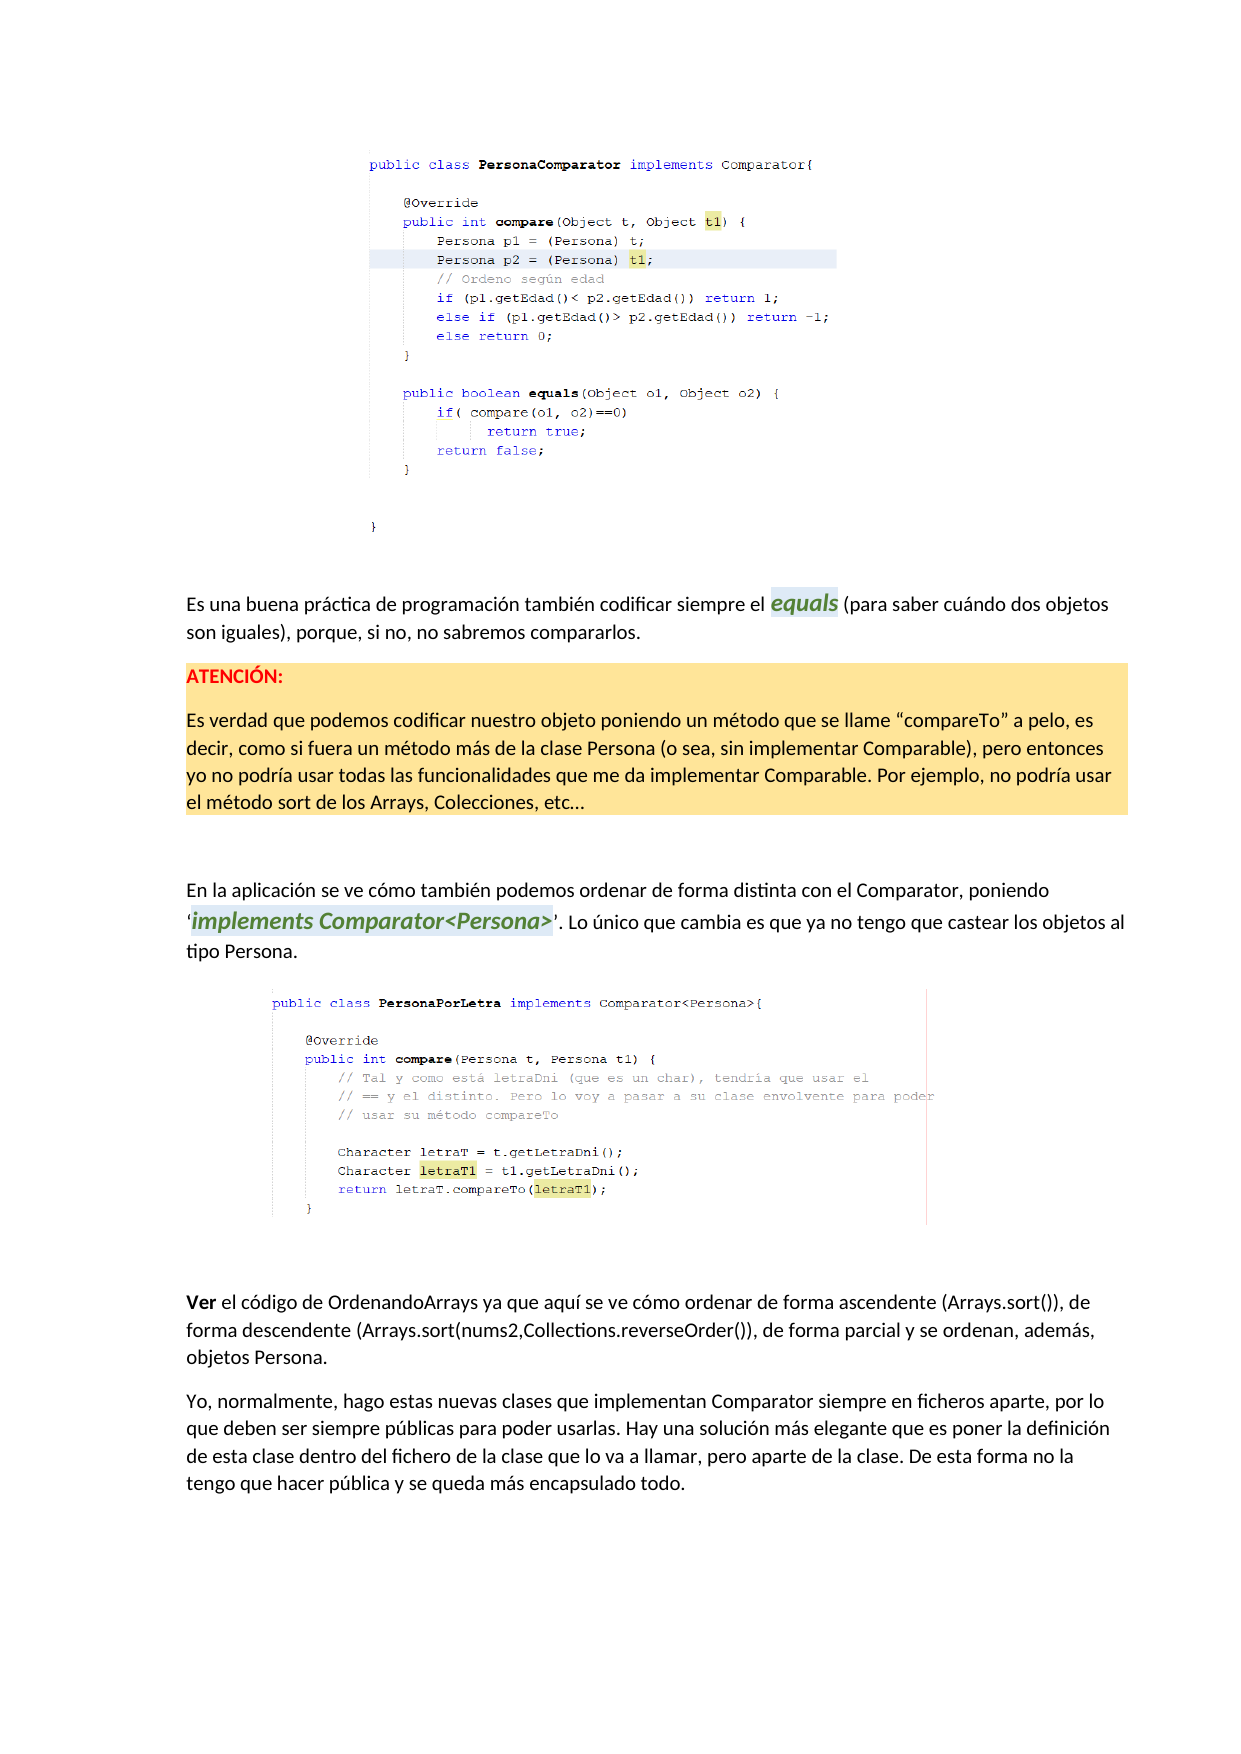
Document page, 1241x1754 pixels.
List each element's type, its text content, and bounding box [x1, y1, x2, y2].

text Yo, normalmente, hago estas nuevas clases que implementan Comparator siempre en ficheros aparte, por lo que deben ser siempre públicas para poder usarlas. Hay una solución más elegante que es poner la definición de esta clase dentro del fichero de la clase que lo va a llamar, pero aparte de la clase. De esta forma no la tengo que hacer pública y se queda más encapsulado todo. [186, 1388, 1128, 1496]
text Es una buena práctica de programación también codificar siempre el equals (para saber cuándo dos objetos son iguales), porque, si no, no sabremos compararlos. [186, 587, 1128, 644]
picture [363, 150, 837, 541]
text Ver el código de OrdenandoArrays ya que aquí se ve cómo ordenar de forma ascendente (Arrays.sort()), de forma descendente (Arrays.sort(nums2,Collections.reverseOrder()), de forma parcial y se ordenan, además, objetos Persona. [186, 1289, 1128, 1369]
text ATENCIÓN: [186, 663, 1128, 689]
text Es verdad que podemos codificar nuestro objeto poniendo un método que se llame “compareTo” a pelo, es decir, como si fuera un método más de la clase Persona (o sea, sin implementar Comparable), pero entonces yo no podría usar todas las funcionalidades que me da implementar Comparable. Por ejemplo, no podría usar el método sort de los Arrays, Colecciones, etc… [186, 707, 1128, 815]
text En la aplicación se ve cómo también podemos ordenar de forma distinta con el Comparator, poniendo ‘implements Comparator<Persona>’. Lo único que cambia es que ya no tengo que castear los objetos al tipo Persona. [186, 878, 1128, 963]
picture [263, 989, 944, 1225]
